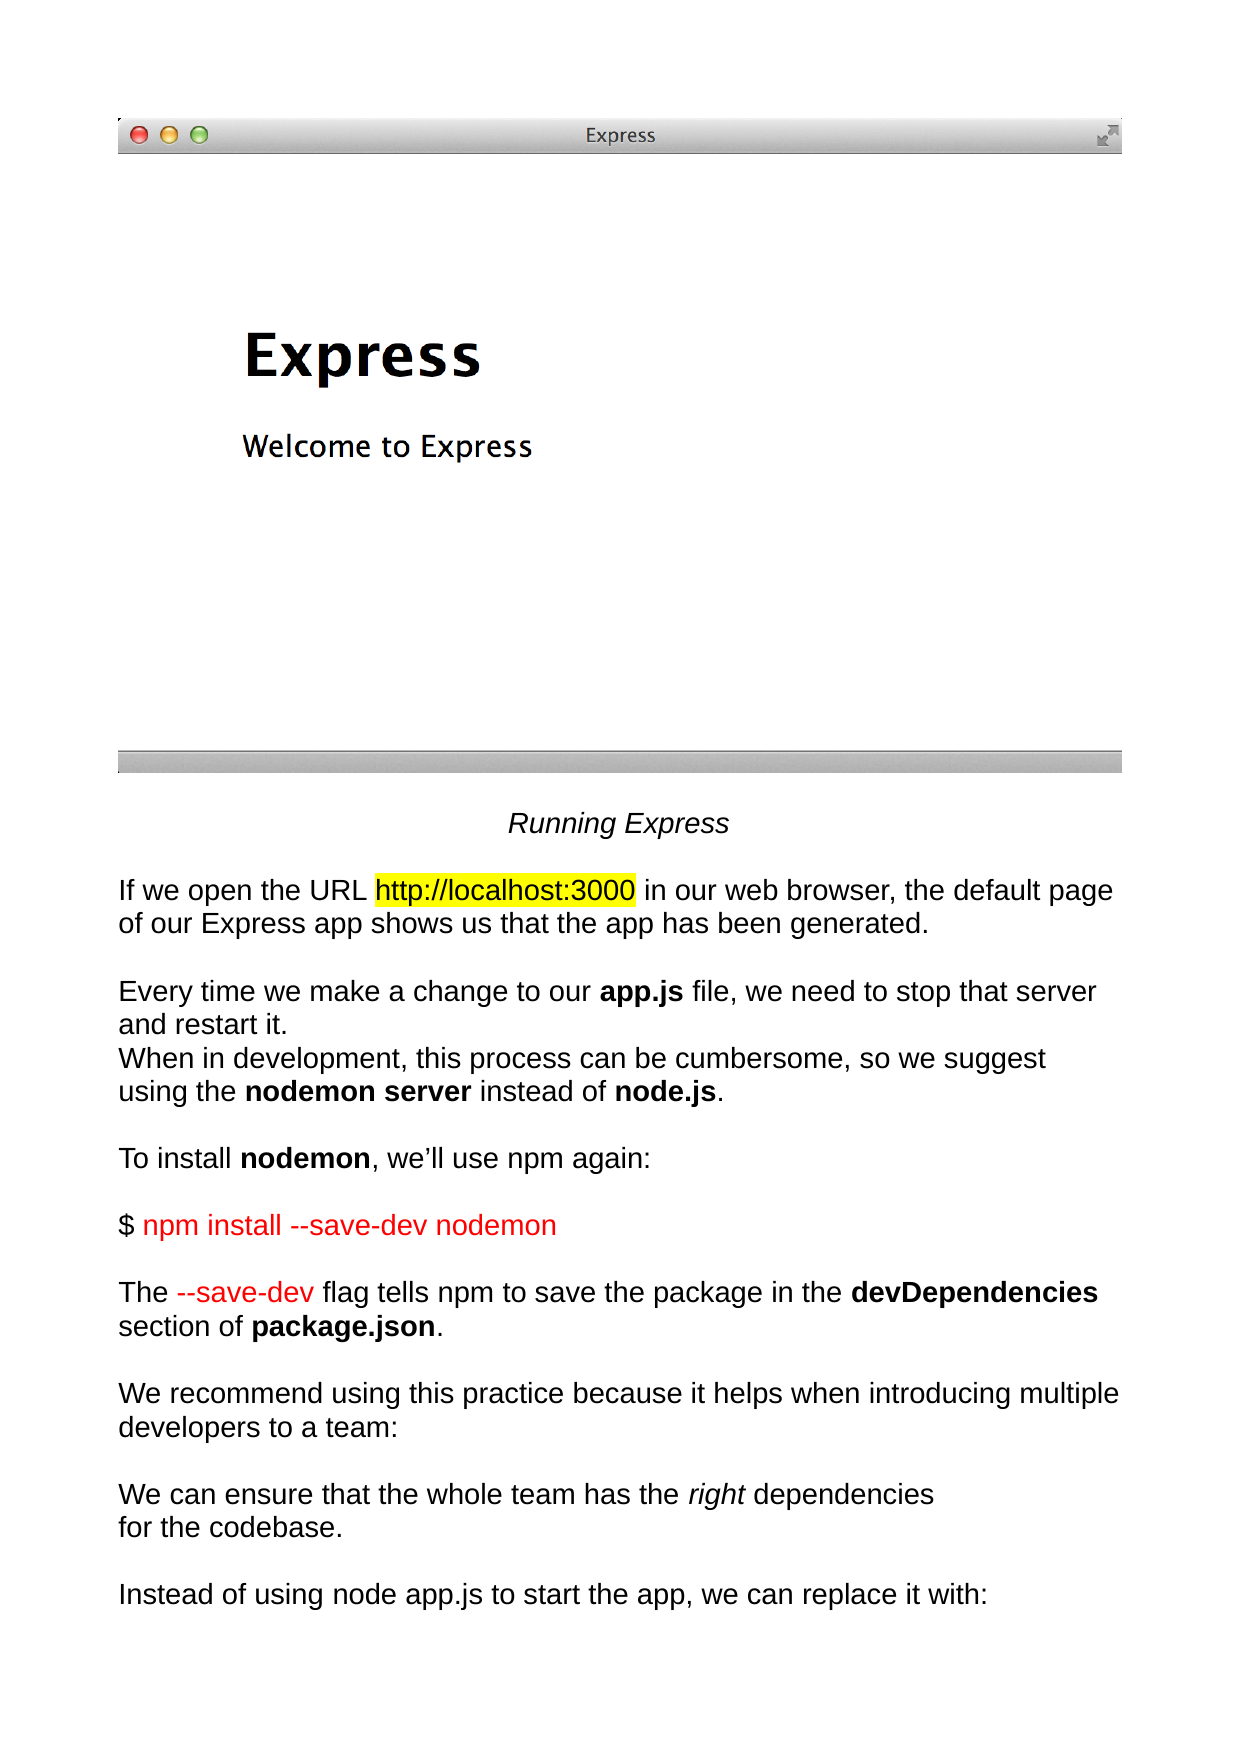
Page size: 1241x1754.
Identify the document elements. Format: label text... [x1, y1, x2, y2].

text Running Express [118, 806, 1122, 839]
text We recommend using this practice because it helps when introducing multiple [118, 1376, 1122, 1410]
text $ npm install --save-dev nodemon [118, 1208, 1122, 1242]
text When in development, this process can be cumbersome, so we suggest using the nodemon server instead of node.js. [118, 1041, 1122, 1108]
text We can ensure that the whole team has the right dependencies [118, 1477, 1122, 1510]
text If we open the URL http://localhost:3000 in our web browser, the default page of our Express app shows us that the app has been generated. [118, 873, 1122, 940]
text Instead of using node app.js to start the app, we can replace it with: [118, 1577, 1122, 1611]
text developers to a team: [118, 1410, 1122, 1443]
text for the codebase. [118, 1510, 1122, 1544]
text Every time we make a change to our app.js file, we need to stop that server and restart it. [118, 974, 1122, 1041]
text To install nodemon, we’ll use npm again: [118, 1141, 1122, 1175]
text The --save-dev flag tells npm to save the package in the devDependencies section of package.json. [118, 1276, 1122, 1343]
